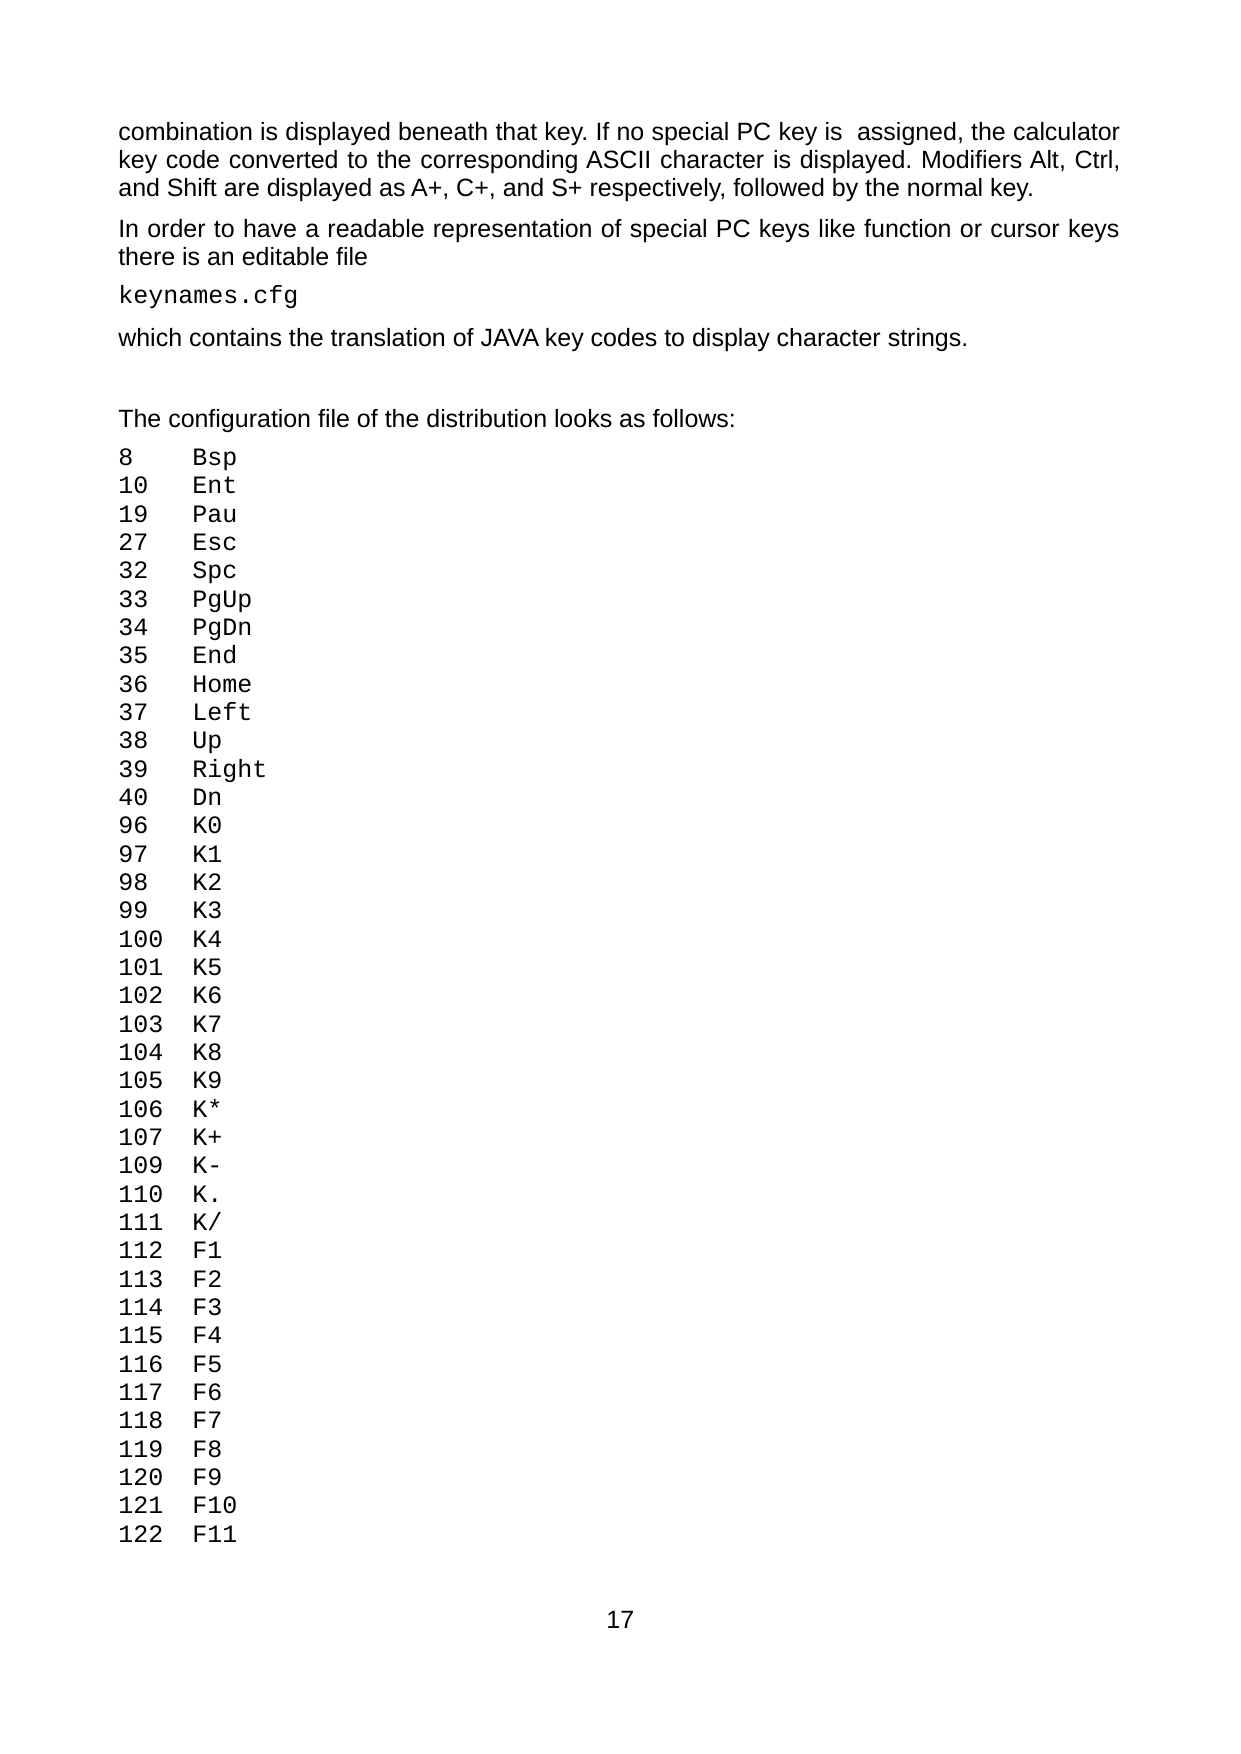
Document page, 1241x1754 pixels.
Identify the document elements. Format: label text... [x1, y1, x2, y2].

text 32 Spc [118, 558, 1122, 586]
text 10 Ent [118, 473, 1122, 501]
text 107 K+ [118, 1125, 1122, 1153]
text 97 K1 [118, 841, 1122, 870]
text In order to have a readable representation of special PC keys like function or cursor keys there is an editable file [118, 214, 1122, 270]
text 19 Pau [118, 501, 1122, 530]
text 102 K6 [118, 983, 1122, 1011]
text 111 K/ [118, 1210, 1122, 1238]
text 101 K5 [118, 955, 1122, 983]
text 38 Up [118, 728, 1122, 756]
text 122 F11 [118, 1521, 1122, 1550]
text 37 Left [118, 700, 1122, 728]
text 121 F10 [118, 1493, 1122, 1521]
text 114 F3 [118, 1295, 1122, 1323]
text 96 K0 [118, 813, 1122, 841]
text 110 K. [118, 1181, 1122, 1210]
text keynames.cfg [118, 283, 1122, 311]
text 119 F8 [118, 1436, 1122, 1465]
text The configuration file of the distribution looks as follows: [118, 404, 1122, 432]
text 34 PgDn [118, 615, 1122, 643]
text 118 F7 [118, 1408, 1122, 1436]
text 98 K2 [118, 870, 1122, 898]
text 33 PgUp [118, 586, 1122, 615]
text 120 F9 [118, 1465, 1122, 1493]
text 117 F6 [118, 1380, 1122, 1408]
text 100 K4 [118, 926, 1122, 955]
text 106 K* [118, 1096, 1122, 1125]
text 116 F5 [118, 1351, 1122, 1380]
text which contains the translation of JAVA key codes to display character strings. [118, 323, 1122, 351]
text 104 K8 [118, 1040, 1122, 1068]
text 115 F4 [118, 1323, 1122, 1351]
text combination is displayed beneath that key. If no special PC key is assigned, the calculator key code converted to the corresponding ASCII character is displayed. Modifiers Alt, Ctrl, and Shift are displayed as A+, C+, and S+ respectively, followed by the normal key. [118, 118, 1122, 202]
text 103 K7 [118, 1011, 1122, 1040]
text 105 K9 [118, 1068, 1122, 1096]
text 113 F2 [118, 1266, 1122, 1295]
text 112 F1 [118, 1238, 1122, 1266]
text 35 End [118, 643, 1122, 671]
text 99 K3 [118, 898, 1122, 926]
text 36 Home [118, 671, 1122, 700]
text 40 Dn [118, 785, 1122, 813]
text 27 Esc [118, 530, 1122, 558]
text 39 Right [118, 756, 1122, 785]
text 109 K- [118, 1153, 1122, 1181]
text 8 Bsp [118, 445, 1122, 473]
